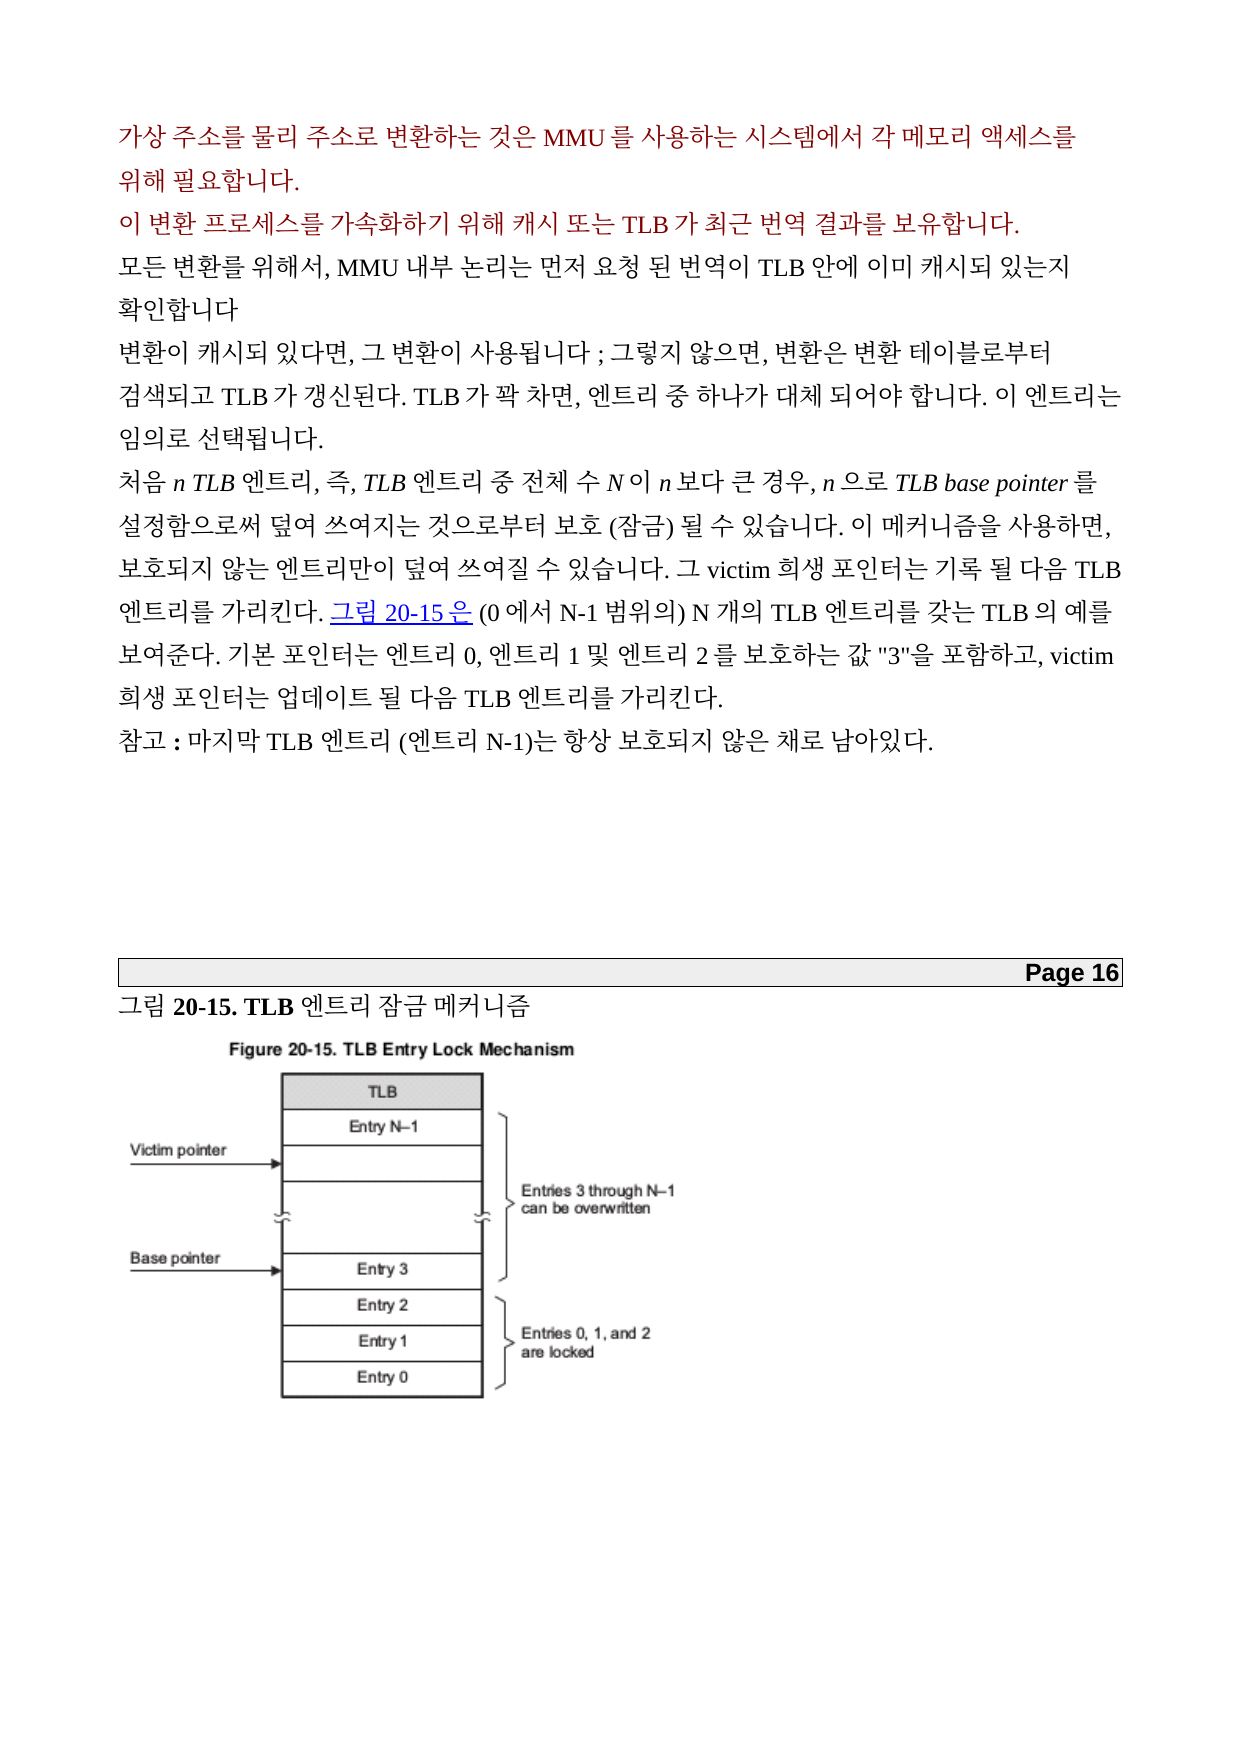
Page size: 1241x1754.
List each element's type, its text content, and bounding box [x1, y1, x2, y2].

text 이 변환 프로세스를 가속화하기 위해 캐시 또는 TLB가 최근 번역 결과를 보유합니다. [118, 204, 1122, 240]
table_header Page 16 [119, 959, 1122, 986]
text 모든 변환를 위해서, MMU 내부 논리는 먼저 요청 된 번역이 TLB 안에 이미 캐시되 있는지 확인합니다 [118, 247, 1122, 327]
text 참고 : 마지막 TLB 엔트리 (엔트리 N-1)는 항상 보호되지 않은 채로 남아있다. [118, 722, 1122, 758]
text 그림 20-15. TLB 엔트리 잠금 메커니즘 [118, 987, 1122, 1022]
text 변환이 캐시되 있다면, 그 변환이 사용됩니다 ; 그렇지 않으면, 변환은 변환 테이블로부터 검색되고 TLB가 갱신된다. TLB가 꽉 차면, 엔트리 중 하나가 대체 되어야 합니다. 이 엔트리는 임의로 선택됩니다. [118, 334, 1122, 456]
text 처음 n TLB 엔트리, 즉, TLB 엔트리 중 전체 수 N이 n보다 큰 경우, n으로 TLB base pointer를 설정함으로써 덮여 쓰여지는 것으로부터 보호 (잠금) 될 수 있습니다. 이 메커니즘을 사용하면, 보호되지 않는 엔트리만이 덮여 쓰여질 수 있습니다. 그 victim 희생 포인터는 기록 될 다음 TLB 엔트리를 가리킨다. 그림 20-15은 (0에서 N-1 범위의) N 개의 TLB 엔트리를 갖는 TLB의 예를 보여준다. 기본 포인터는 엔트리 0, 엔트리 1 및 엔트리 2를 보호하는 값 "3"을 포함하고, victim 희생 포인터는 업데이트 될 다음 TLB 엔트리를 가리킨다. [118, 463, 1122, 715]
text 가상 주소를 물리 주소로 변환하는 것은 MMU를 사용하는 시스템에서 각 메모리 액세스를 위해 필요합니다. [118, 118, 1122, 197]
